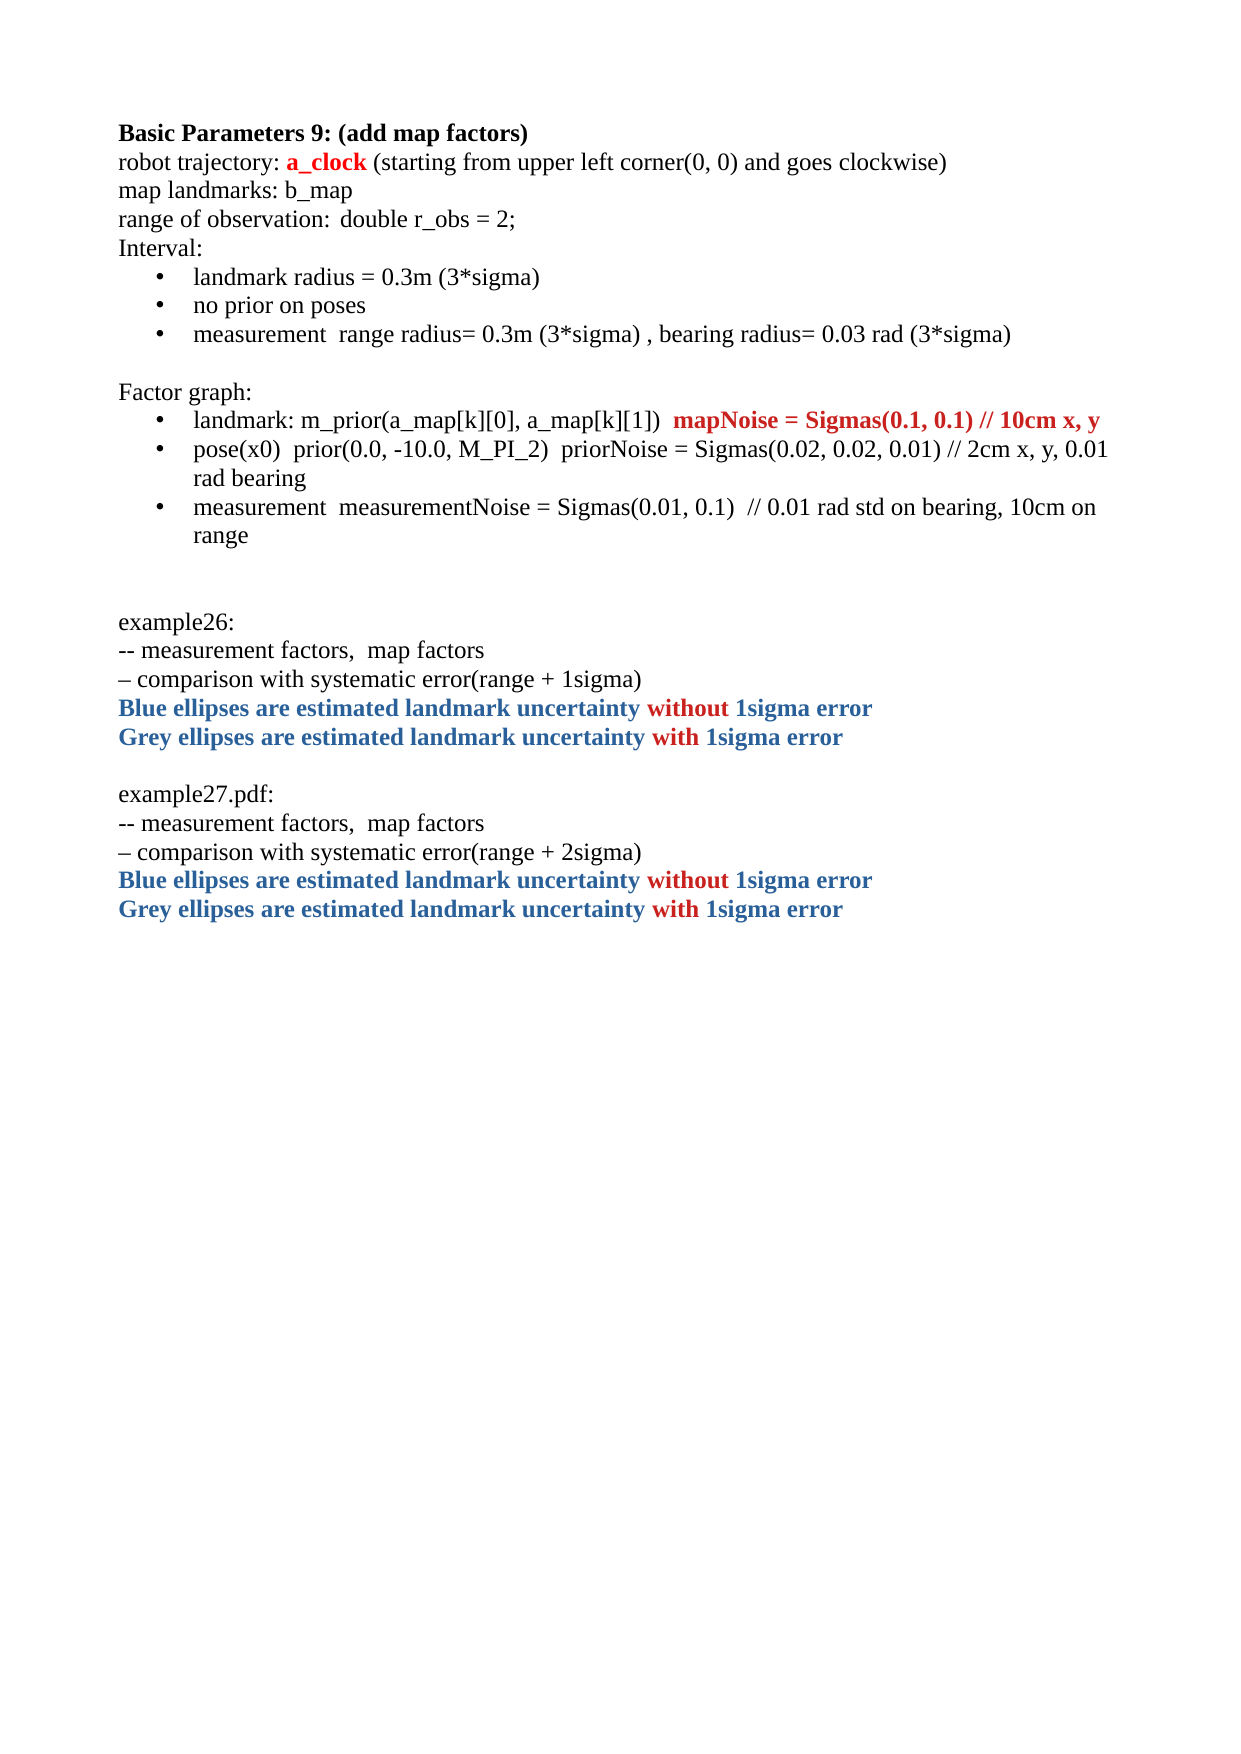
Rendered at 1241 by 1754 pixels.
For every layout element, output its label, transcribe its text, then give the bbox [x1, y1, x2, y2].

text Grey ellipses are estimated landmark uncertainty with 1sigma error [118, 722, 1122, 751]
text range of observation: double r_obs = 2; [118, 204, 1122, 233]
text example27.pdf: [118, 779, 1122, 808]
text Grey ellipses are estimated landmark uncertainty with 1sigma error [118, 894, 1122, 923]
text – comparison with systematic error(range + 2sigma) [118, 837, 1122, 866]
text -- measurement factors, map factors [118, 636, 1122, 664]
text Blue ellipses are estimated landmark uncertainty without 1sigma error [118, 866, 1122, 894]
list landmark radius = 0.3m (3*sigma) [156, 262, 1122, 291]
text example26: [118, 607, 1122, 636]
text robot trajectory: a_clock (starting from upper left corner(0, 0) and goes clockwise) [118, 147, 1122, 176]
text – comparison with systematic error(range + 1sigma) [118, 664, 1122, 693]
list landmark: m_prior(a_map[k][0], a_map[k][1]) mapNoise = Sigmas(0.1, 0.1) // 10cm x, y [156, 406, 1122, 434]
text Interval: [118, 233, 1122, 262]
text Factor graph: [118, 377, 1122, 406]
text map landmarks: b_map [118, 176, 1122, 204]
list pose(x0) prior(0.0, -10.0, M_PI_2) priorNoise = Sigmas(0.02, 0.02, 0.01) // 2cm x, y, 0.01 rad bearing [156, 434, 1122, 492]
list no prior on poses [156, 291, 1122, 319]
text Basic Parameters 9: (add map factors) [118, 118, 1122, 147]
list measurement measurementNoise = Sigmas(0.01, 0.1) // 0.01 rad std on bearing, 10cm on range [156, 492, 1122, 549]
text Blue ellipses are estimated landmark uncertainty without 1sigma error [118, 693, 1122, 722]
list measurement range radius= 0.3m (3*sigma) , bearing radius= 0.03 rad (3*sigma) [156, 319, 1122, 348]
text -- measurement factors, map factors [118, 808, 1122, 837]
